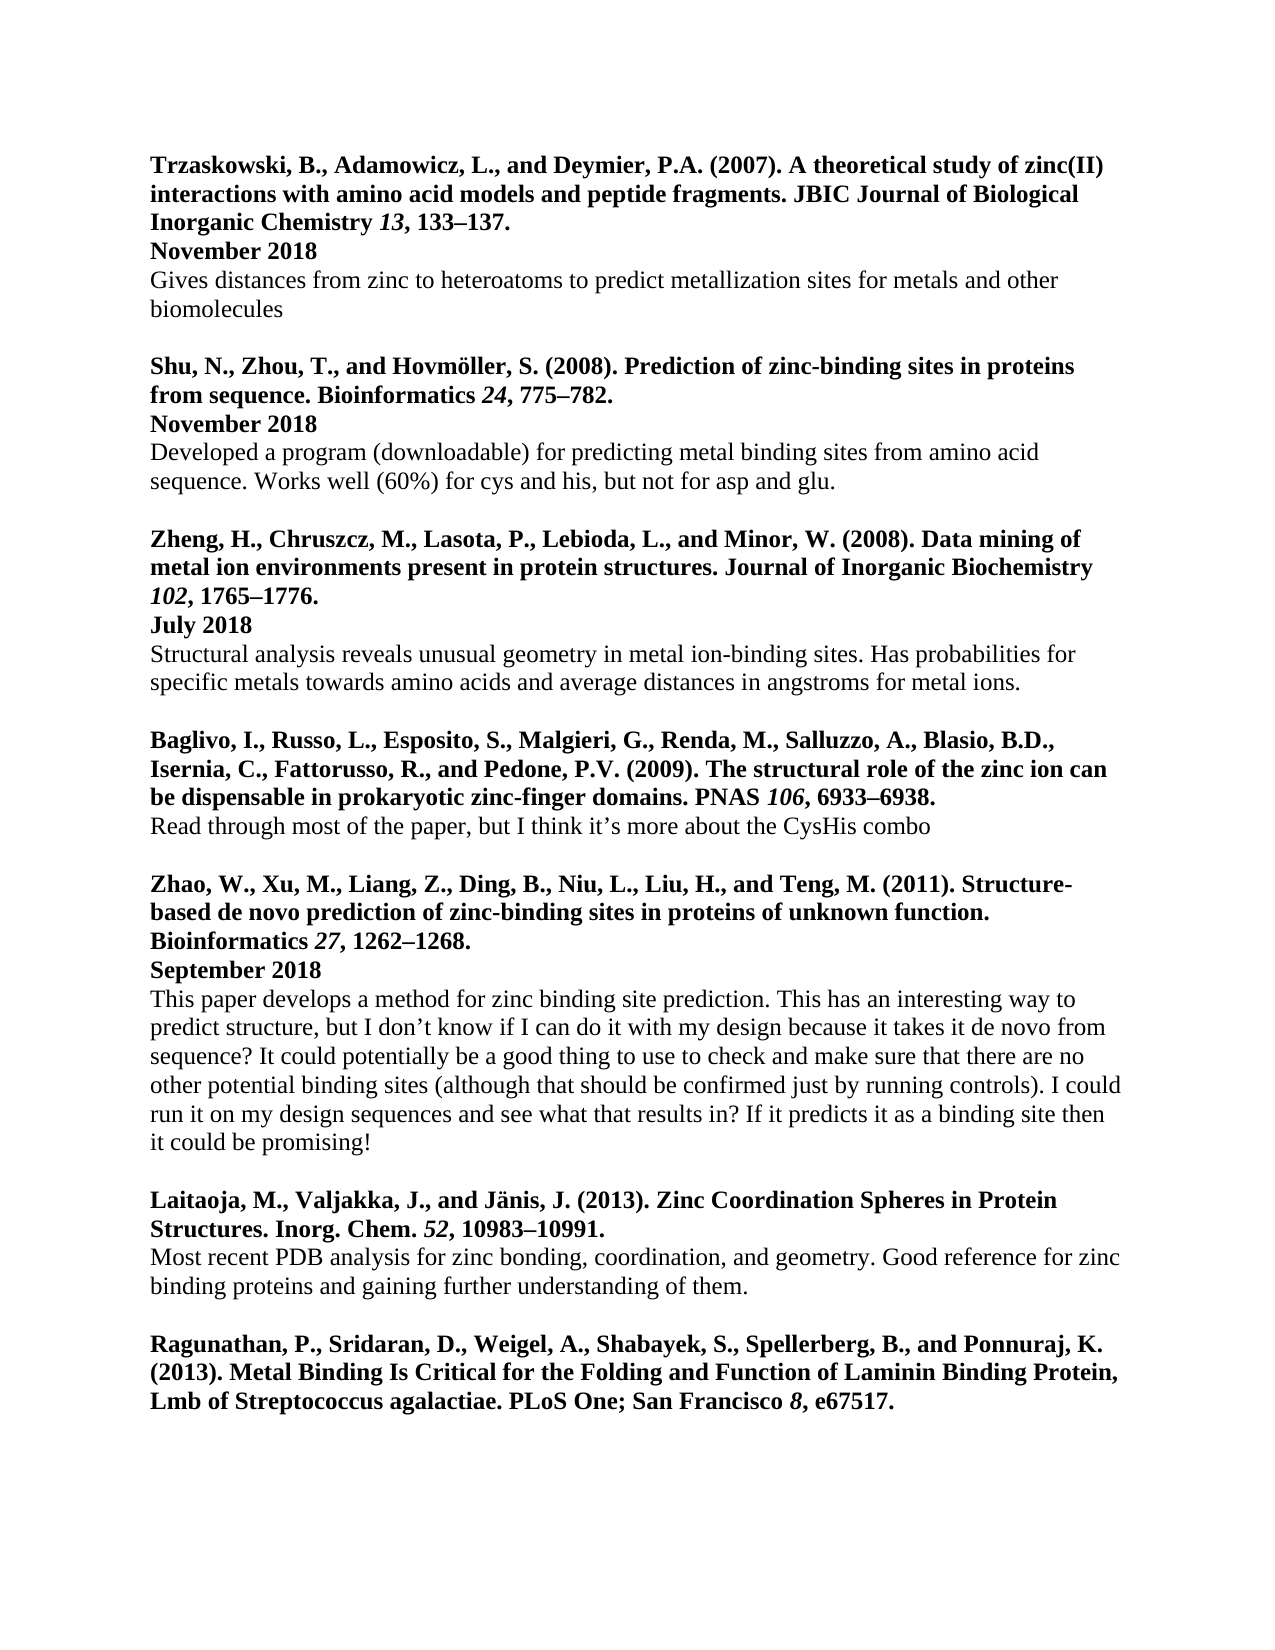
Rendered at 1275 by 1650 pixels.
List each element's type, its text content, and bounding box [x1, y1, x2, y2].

text July 2018 [150, 610, 1125, 639]
text Read through most of the paper, but I think it’s more about the CysHis combo [150, 811, 1125, 840]
text Baglivo, I., Russo, L., Esposito, S., Malgieri, G., Renda, M., Salluzzo, A., Blasio, B.D., Isernia, C., Fattorusso, R., and Pedone, P.V. (2009). The structural role of the zinc ion can be dispensable in prokaryotic zinc-finger domains. PNAS 106, 6933–6938. [150, 725, 1125, 811]
text Shu, N., Zhou, T., and Hovmöller, S. (2008). Prediction of zinc-binding sites in proteins from sequence. Bioinformatics 24, 775–782. [150, 351, 1125, 409]
text Zhao, W., Xu, M., Liang, Z., Ding, B., Niu, L., Liu, H., and Teng, M. (2011). Structure-based de novo prediction of zinc-binding sites in proteins of unknown function. Bioinformatics 27, 1262–1268. [150, 869, 1125, 955]
text Laitaoja, M., Valjakka, J., and Jänis, J. (2013). Zinc Coordination Spheres in Protein Structures. Inorg. Chem. 52, 10983–10991. [150, 1185, 1125, 1242]
text This paper develops a method for zinc binding site prediction. This has an interesting way to predict structure, but I don’t know if I can do it with my design because it takes it de novo from sequence? It could potentially be a good thing to use to check and make sure that there are no other potential binding sites (although that should be confirmed just by running controls). I could run it on my design sequences and see what that results in? If it predicts it as a binding site then it could be promising! [150, 984, 1125, 1156]
text Structural analysis reveals unusual geometry in metal ion-binding sites. Has probabilities for specific metals towards amino acids and average distances in angstroms for metal ions. [150, 639, 1125, 696]
text Most recent PDB analysis for zinc bonding, coordination, and geometry. Good reference for zinc binding proteins and gaining further understanding of them. [150, 1242, 1125, 1300]
text Trzaskowski, B., Adamowicz, L., and Deymier, P.A. (2007). A theoretical study of zinc(II) interactions with amino acid models and peptide fragments. JBIC Journal of Biological Inorganic Chemistry 13, 133–137. [150, 150, 1125, 236]
text November 2018 [150, 409, 1125, 437]
text November 2018 [150, 236, 1125, 265]
text Gives distances from zinc to heteroatoms to predict metallization sites for metals and other biomolecules [150, 265, 1125, 322]
text Developed a program (downloadable) for predicting metal binding sites from amino acid sequence. Works well (60%) for cys and his, but not for asp and glu. [150, 437, 1125, 495]
text September 2018 [150, 955, 1125, 984]
text Zheng, H., Chruszcz, M., Lasota, P., Lebioda, L., and Minor, W. (2008). Data mining of metal ion environments present in protein structures. Journal of Inorganic Biochemistry 102, 1765–1776. [150, 524, 1125, 610]
text Ragunathan, P., Sridaran, D., Weigel, A., Shabayek, S., Spellerberg, B., and Ponnuraj, K. (2013). Metal Binding Is Critical for the Folding and Function of Laminin Binding Protein, Lmb of Streptococcus agalactiae. PLoS One; San Francisco 8, e67517. [150, 1329, 1125, 1415]
